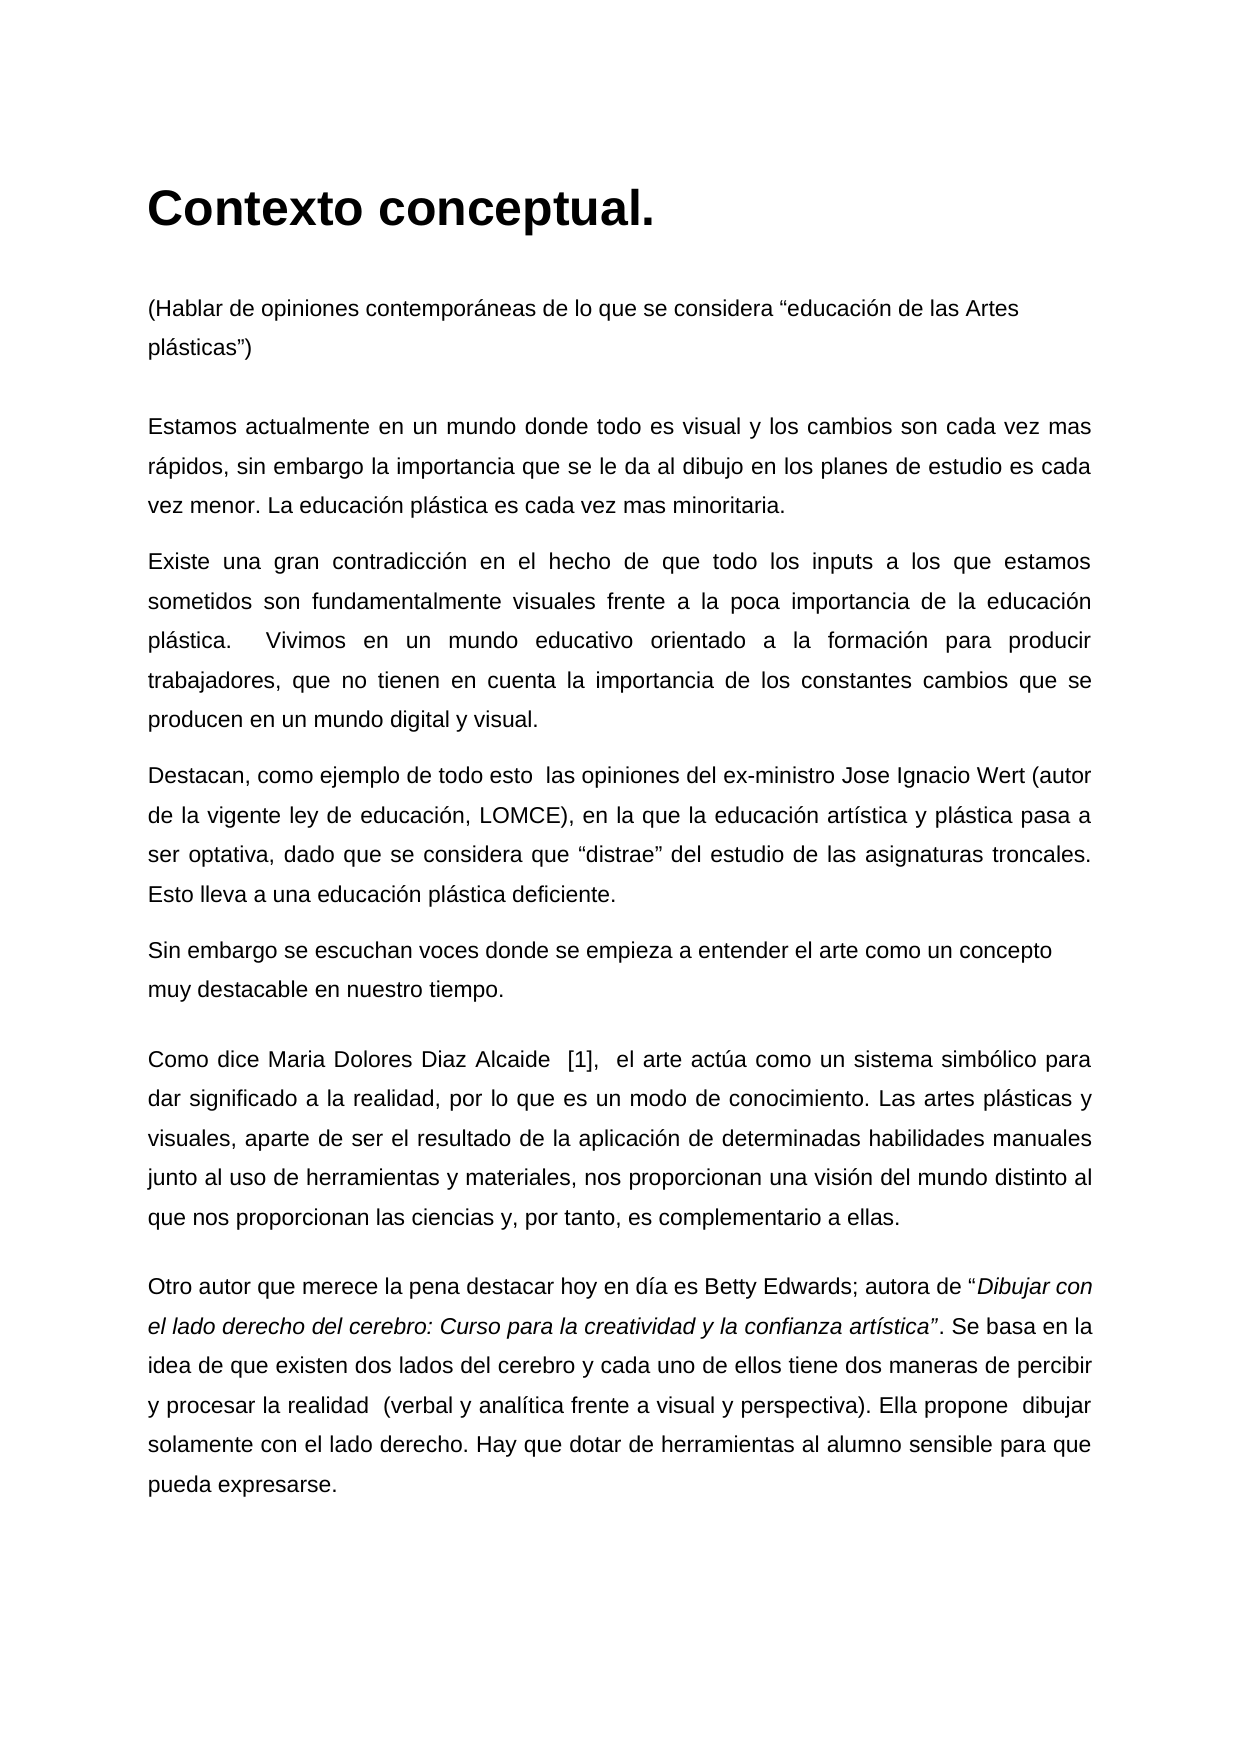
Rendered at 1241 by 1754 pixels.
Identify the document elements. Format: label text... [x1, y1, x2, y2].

subtitle Contexto conceptual. [148, 178, 1093, 236]
text Existe una gran contradicción en el hecho de que todo los inputs a los que estamos sometidos son fundamentalmente visuales frente a la poca importancia de la educación plástica. Vivimos en un mundo educativo orientado a la formación para producir trabajadores, que no tienen en cuenta la importancia de los constantes cambios que se producen en un mundo digital y visual. [148, 548, 1093, 733]
text Otro autor que merece la pena destacar hoy en día es Betty Edwards; autora de “Dibujar con el lado derecho del cerebro: Curso para la creatividad y la confianza artística”. Se basa en la idea de que existen dos lados del cerebro y cada uno de ellos tiene dos maneras de percibir y procesar la realidad (verbal y analítica frente a visual y perspectiva). Ella propone dibujar solamente con el lado derecho. Hay que dotar de herramientas al alumno sensible para que pueda expresarse. [148, 1273, 1093, 1497]
text Estamos actualmente en un mundo donde todo es visual y los cambios son cada vez mas rápidos, sin embargo la importancia que se le da al dibujo en los planes de estudio es cada vez menor. La educación plástica es cada vez mas minoritaria. [148, 413, 1093, 518]
text Destacan, como ejemplo de todo esto las opiniones del ex-ministro Jose Ignacio Wert (autor de la vigente ley de educación, LOMCE), en la que la educación artística y plástica pasa a ser optativa, dado que se considera que “distrae” del estudio de las asignaturas troncales. Esto lleva a una educación plástica deficiente. [148, 762, 1093, 907]
text Sin embargo se escuchan voces donde se empieza a entender el arte como un concepto muy destacable en nuestro tiempo. [148, 937, 1093, 1003]
text Como dice Maria Dolores Diaz Alcaide [1], el arte actúa como un sistema simbólico para dar significado a la realidad, por lo que es un modo de conocimiento. Las artes plásticas y visuales, aparte de ser el resultado de la aplicación de determinadas habilidades manuales junto al uso de herramientas y materiales, nos proporcionan una visión del mundo distinto al que nos proporcionan las ciencias y, por tanto, es complementario a ellas. [148, 1046, 1093, 1230]
text (Hablar de opiniones contemporáneas de lo que se considera “educación de las Artes plásticas”) [148, 295, 1093, 361]
